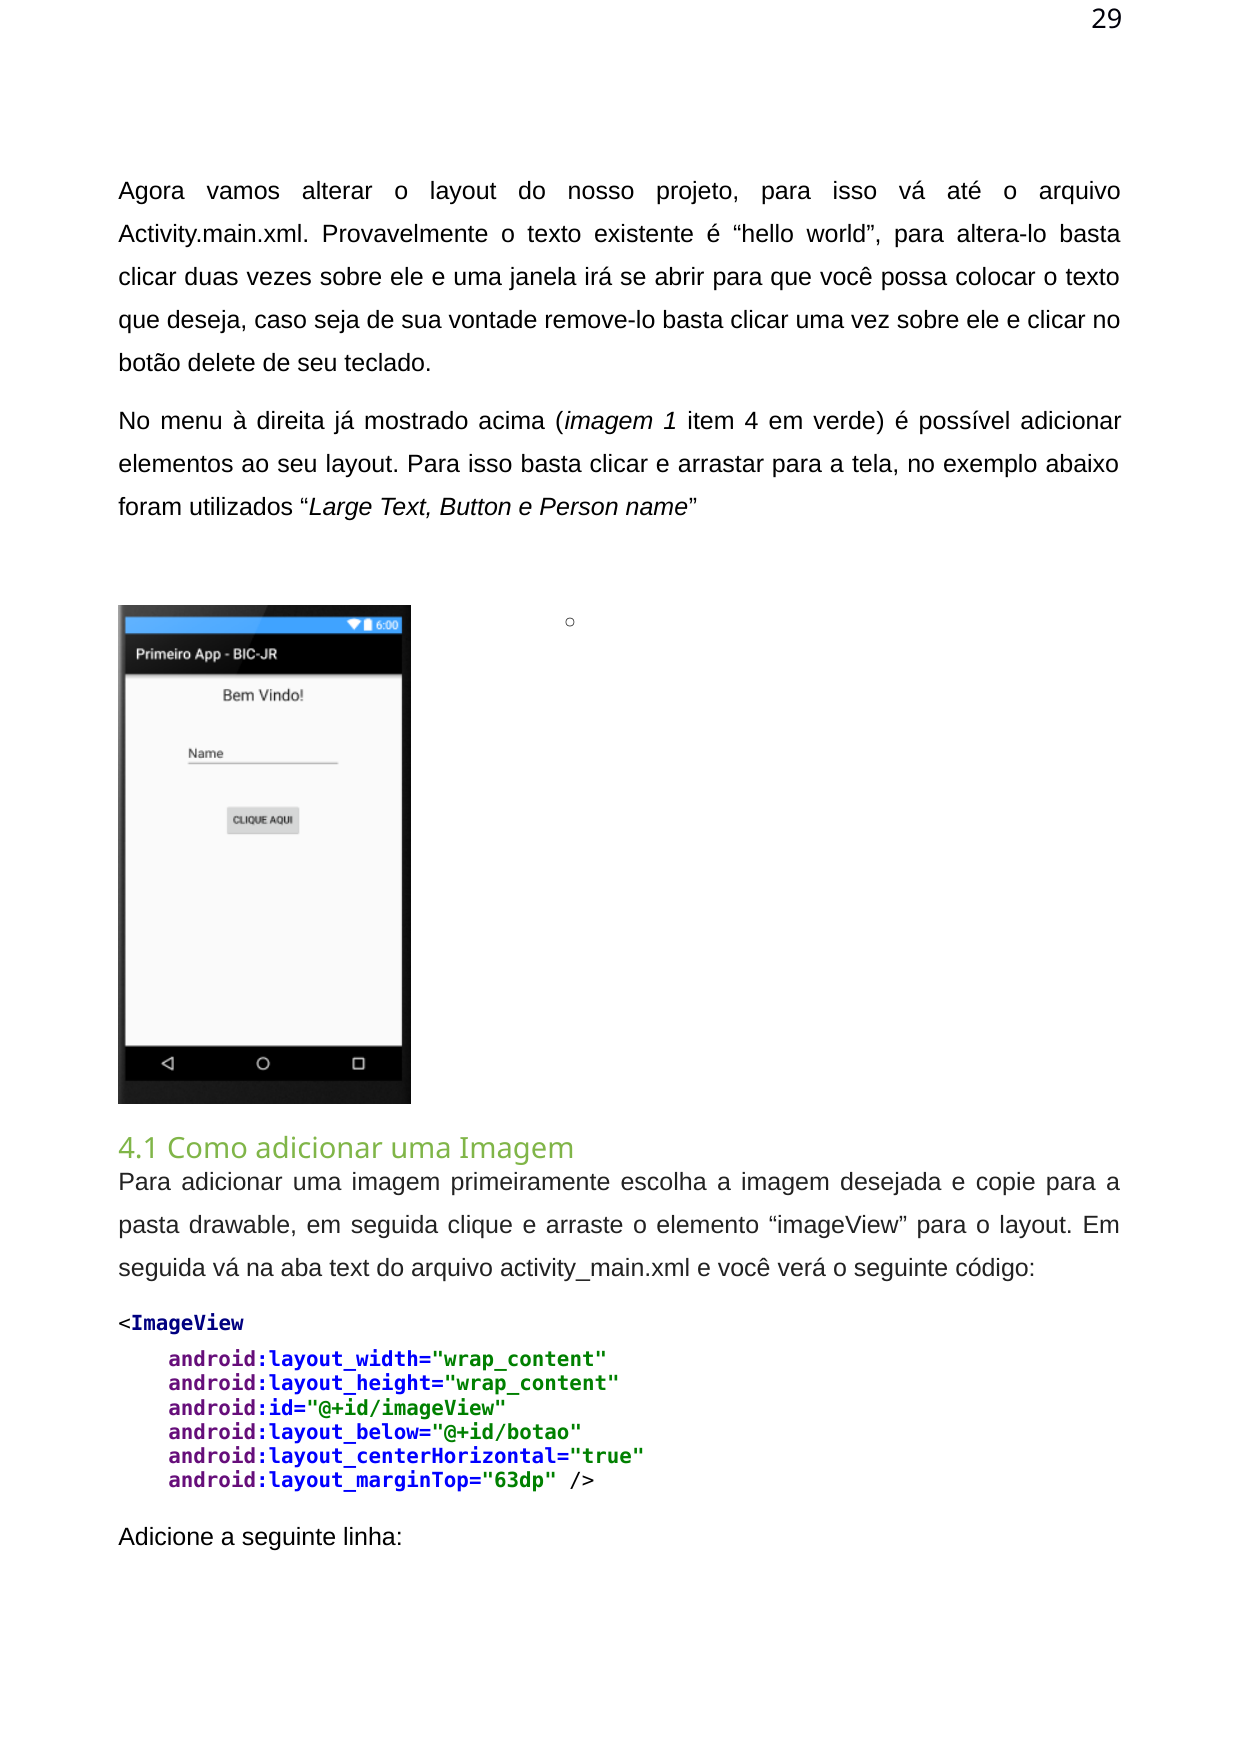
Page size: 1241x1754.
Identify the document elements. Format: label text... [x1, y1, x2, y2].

text android:layout_centerHorizontal="true" [118, 1444, 1122, 1468]
text Para adicionar uma imagem primeiramente escolha a imagem desejada e copie para a pasta drawable, em seguida clique e arraste o elemento “imageView” para o layout. Em seguida vá na aba text do arquivo activity_main.xml e você verá o seguinte código: [118, 1167, 1122, 1282]
subtitle 4.1 Como adicionar uma Imagem [118, 1127, 1122, 1167]
text android:id="@+id/imageView" [118, 1396, 1122, 1420]
text android:layout_width="wrap_content" [118, 1347, 1122, 1371]
text android:layout_marginTop="63dp" /> [118, 1468, 1122, 1493]
text Adicione a seguinte linha: [118, 1522, 1122, 1551]
text Agora vamos alterar o layout do nosso projeto, para isso vá até o arquivo Activity.main.xml. Provavelmente o texto existente é “hello world”, para altera-lo basta clicar duas vezes sobre ele e uma janela irá se abrir para que você possa colocar o texto que deseja, caso seja de sua vontade remove-lo basta clicar uma vez sobre ele e clicar no botão delete de seu teclado. [118, 176, 1122, 377]
picture [118, 605, 411, 1104]
text android:layout_below="@+id/botao" [118, 1420, 1122, 1444]
text android:layout_height="wrap_content" [118, 1371, 1122, 1396]
text <ImageView [118, 1311, 1122, 1335]
text No menu à direita já mostrado acima (imagem 1 item 4 em verde) é possível adicionar elementos ao seu layout. Para isso basta clicar e arrastar para a tela, no exemplo abaixo foram utilizados “Large Text, Button e Person name” [118, 406, 1122, 521]
